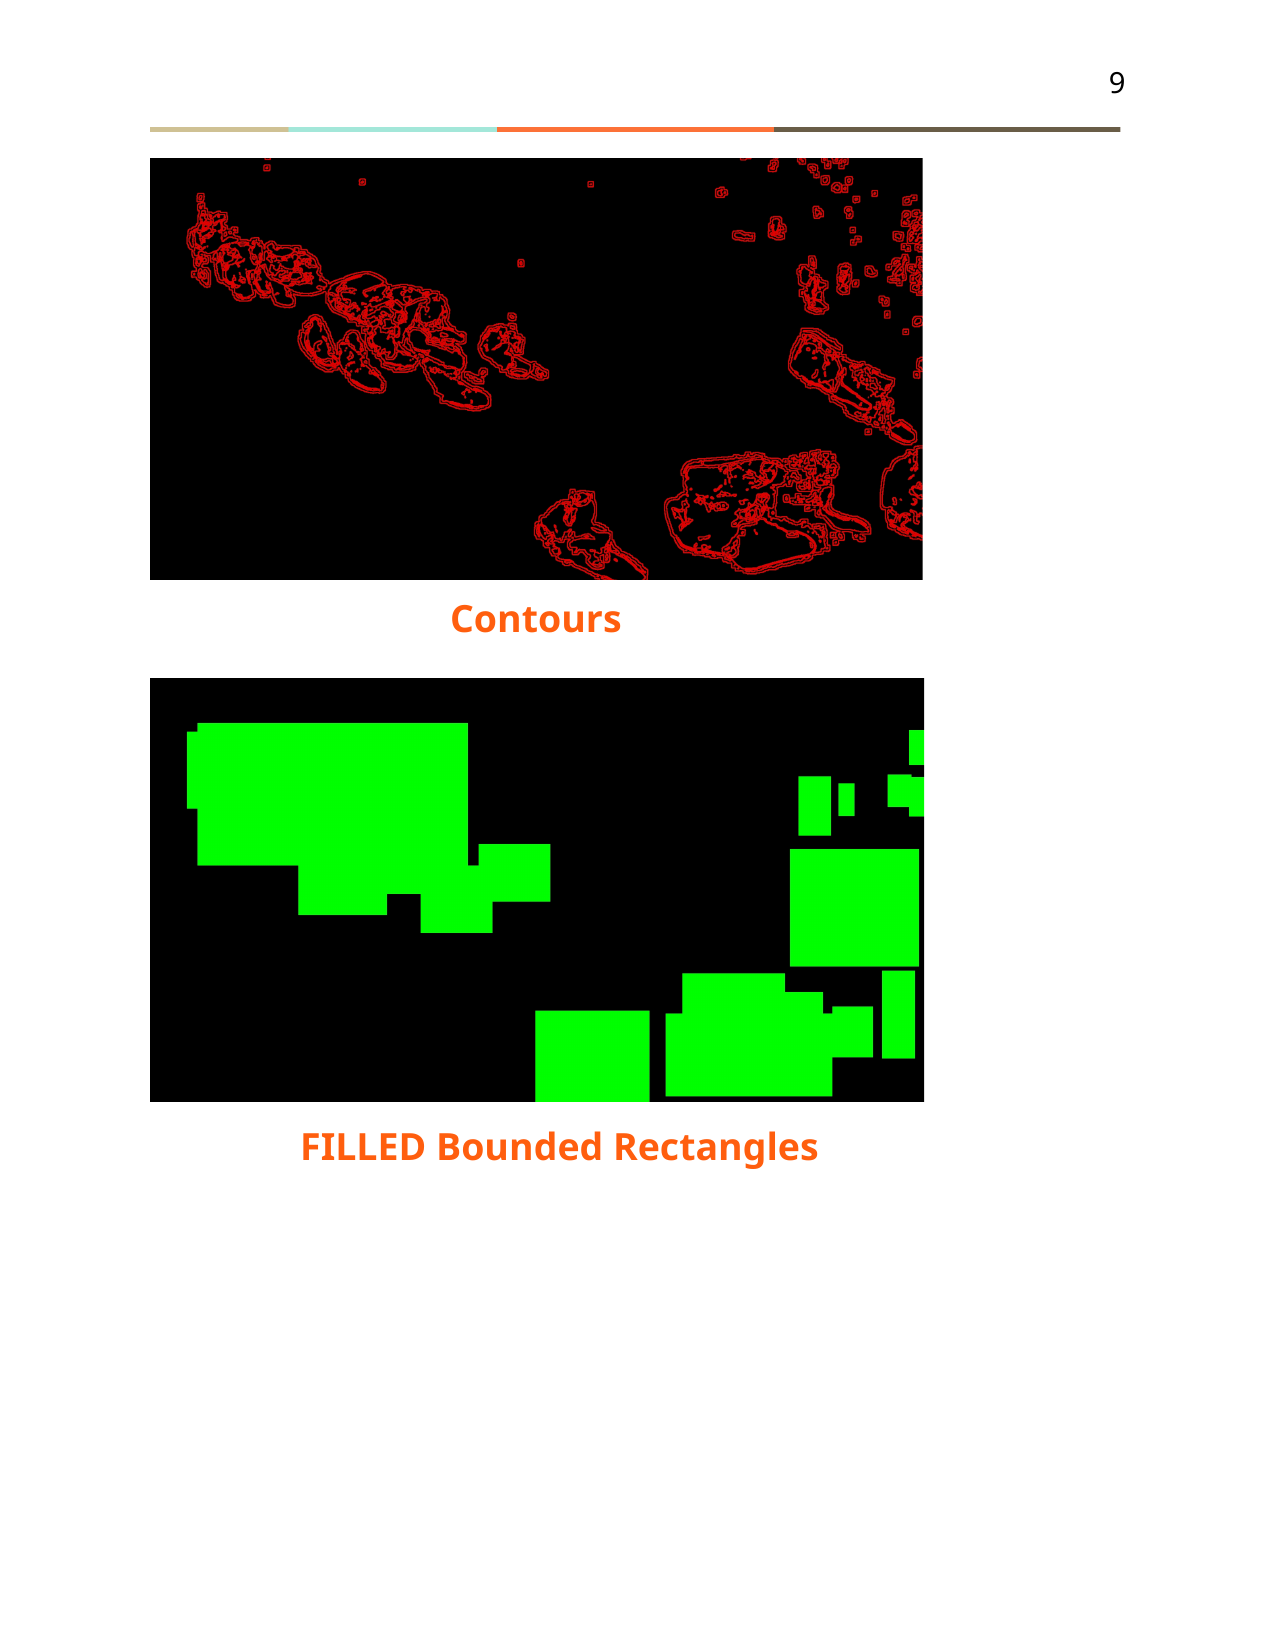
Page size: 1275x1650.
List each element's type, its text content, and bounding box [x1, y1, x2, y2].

picture [150, 678, 925, 1102]
picture [150, 127, 1121, 132]
text Contours [150, 592, 1125, 643]
text FILLED Bounded Rectangles [225, 1120, 1125, 1171]
picture [150, 158, 923, 580]
